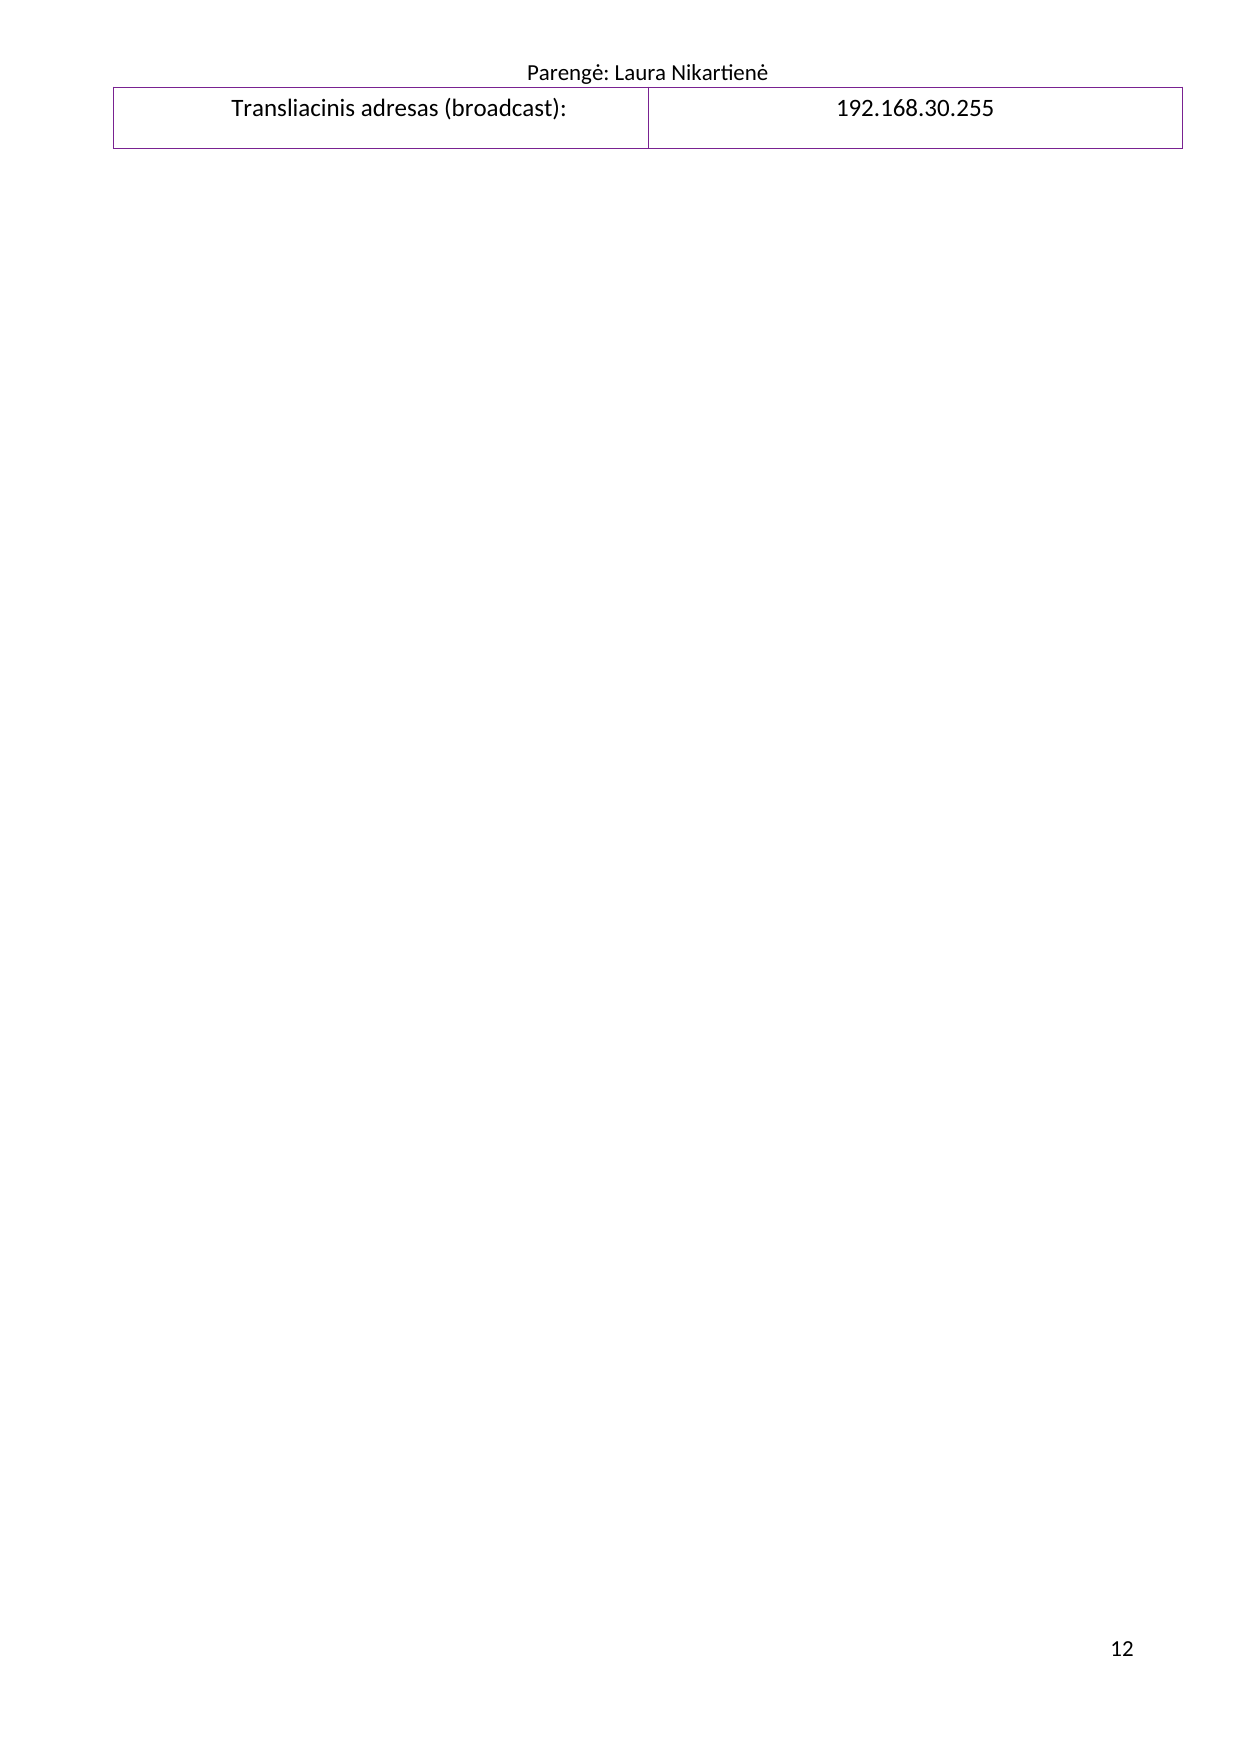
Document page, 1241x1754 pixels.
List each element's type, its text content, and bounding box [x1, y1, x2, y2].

table_cell Transliacinis adresas (broadcast): [114, 88, 648, 148]
table_cell 192.168.30.255 [649, 88, 1182, 148]
